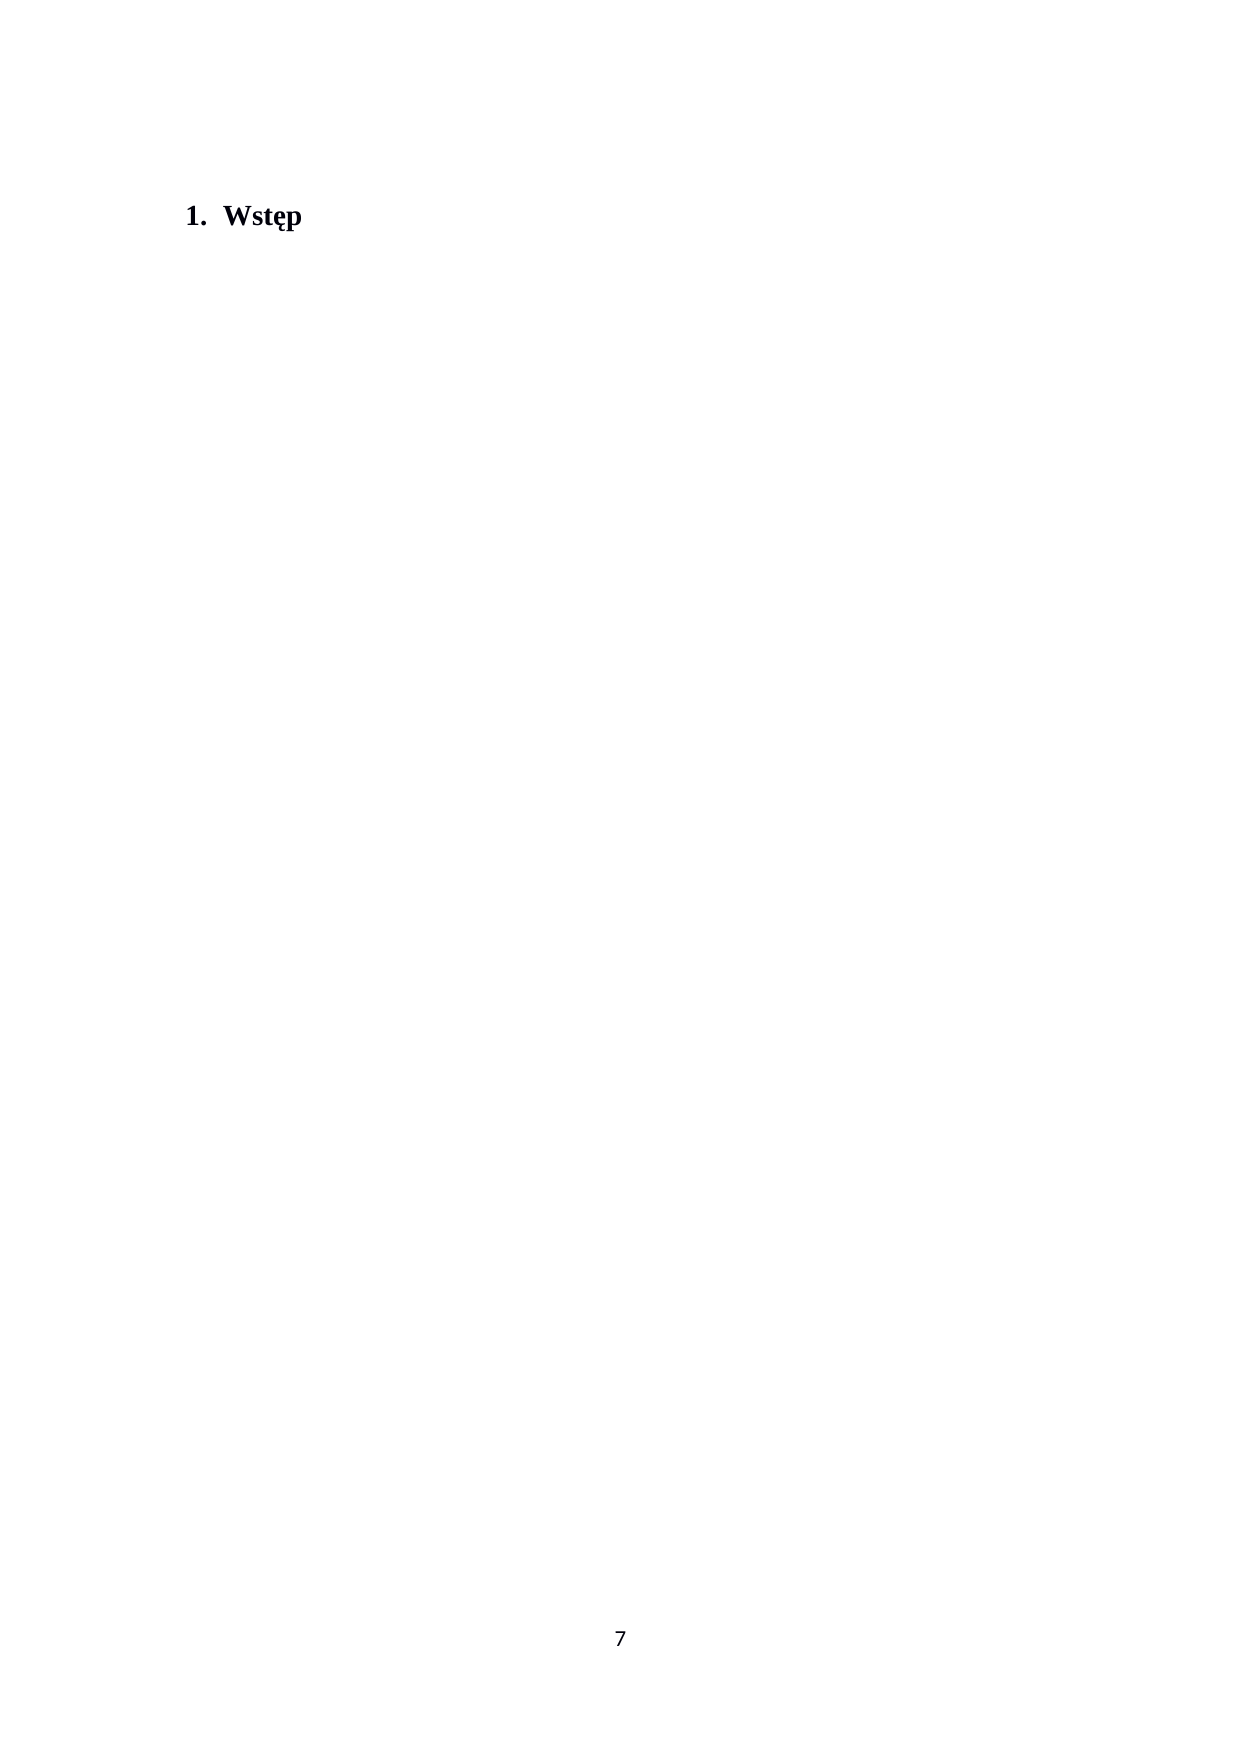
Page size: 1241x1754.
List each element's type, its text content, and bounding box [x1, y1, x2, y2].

subtitle Wstęp [185, 198, 1093, 231]
